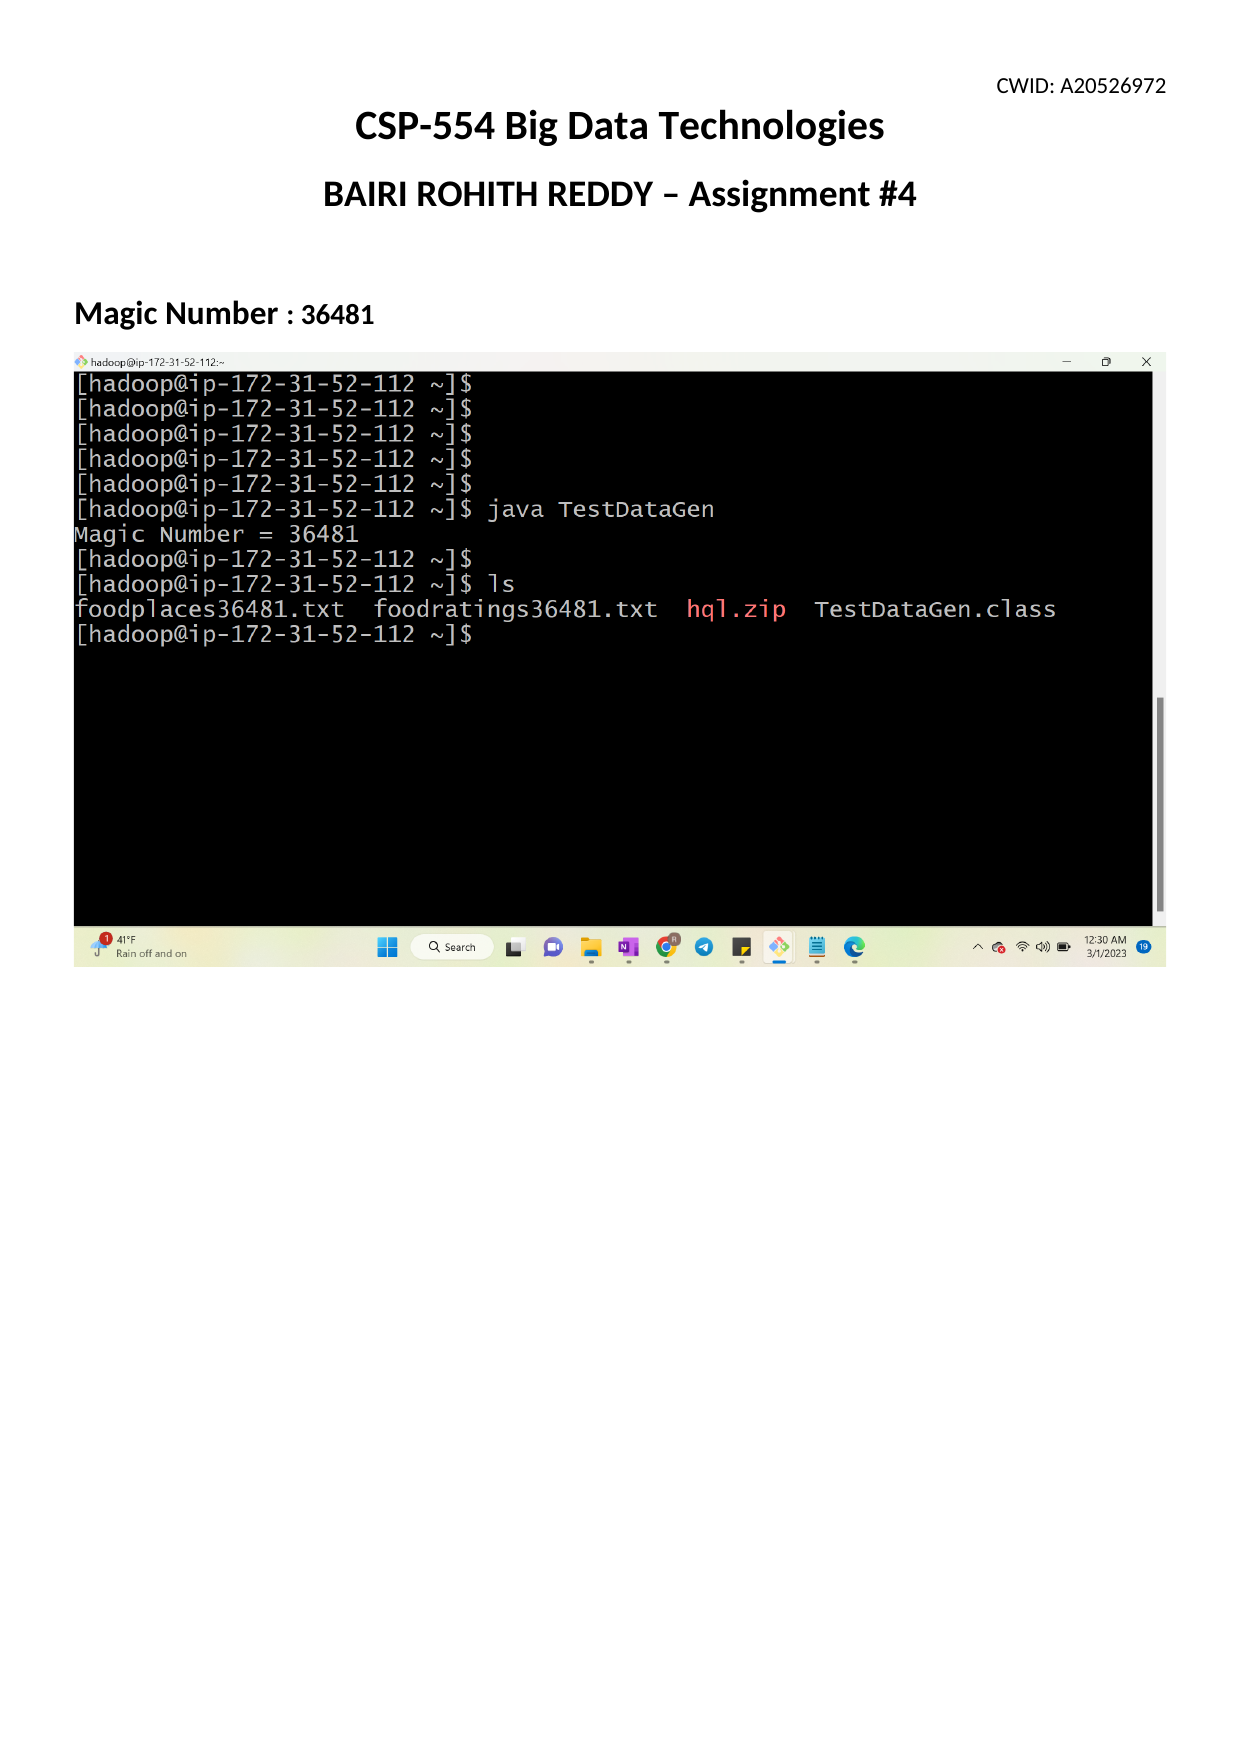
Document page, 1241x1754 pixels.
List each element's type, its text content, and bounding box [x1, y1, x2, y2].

text BAIRI ROHITH REDDY – Assignment #4 [74, 170, 1166, 216]
text CSP-554 Big Data Technologies [74, 99, 1166, 150]
text Magic Number : 36481 [74, 292, 1166, 332]
picture [73, 352, 1167, 967]
